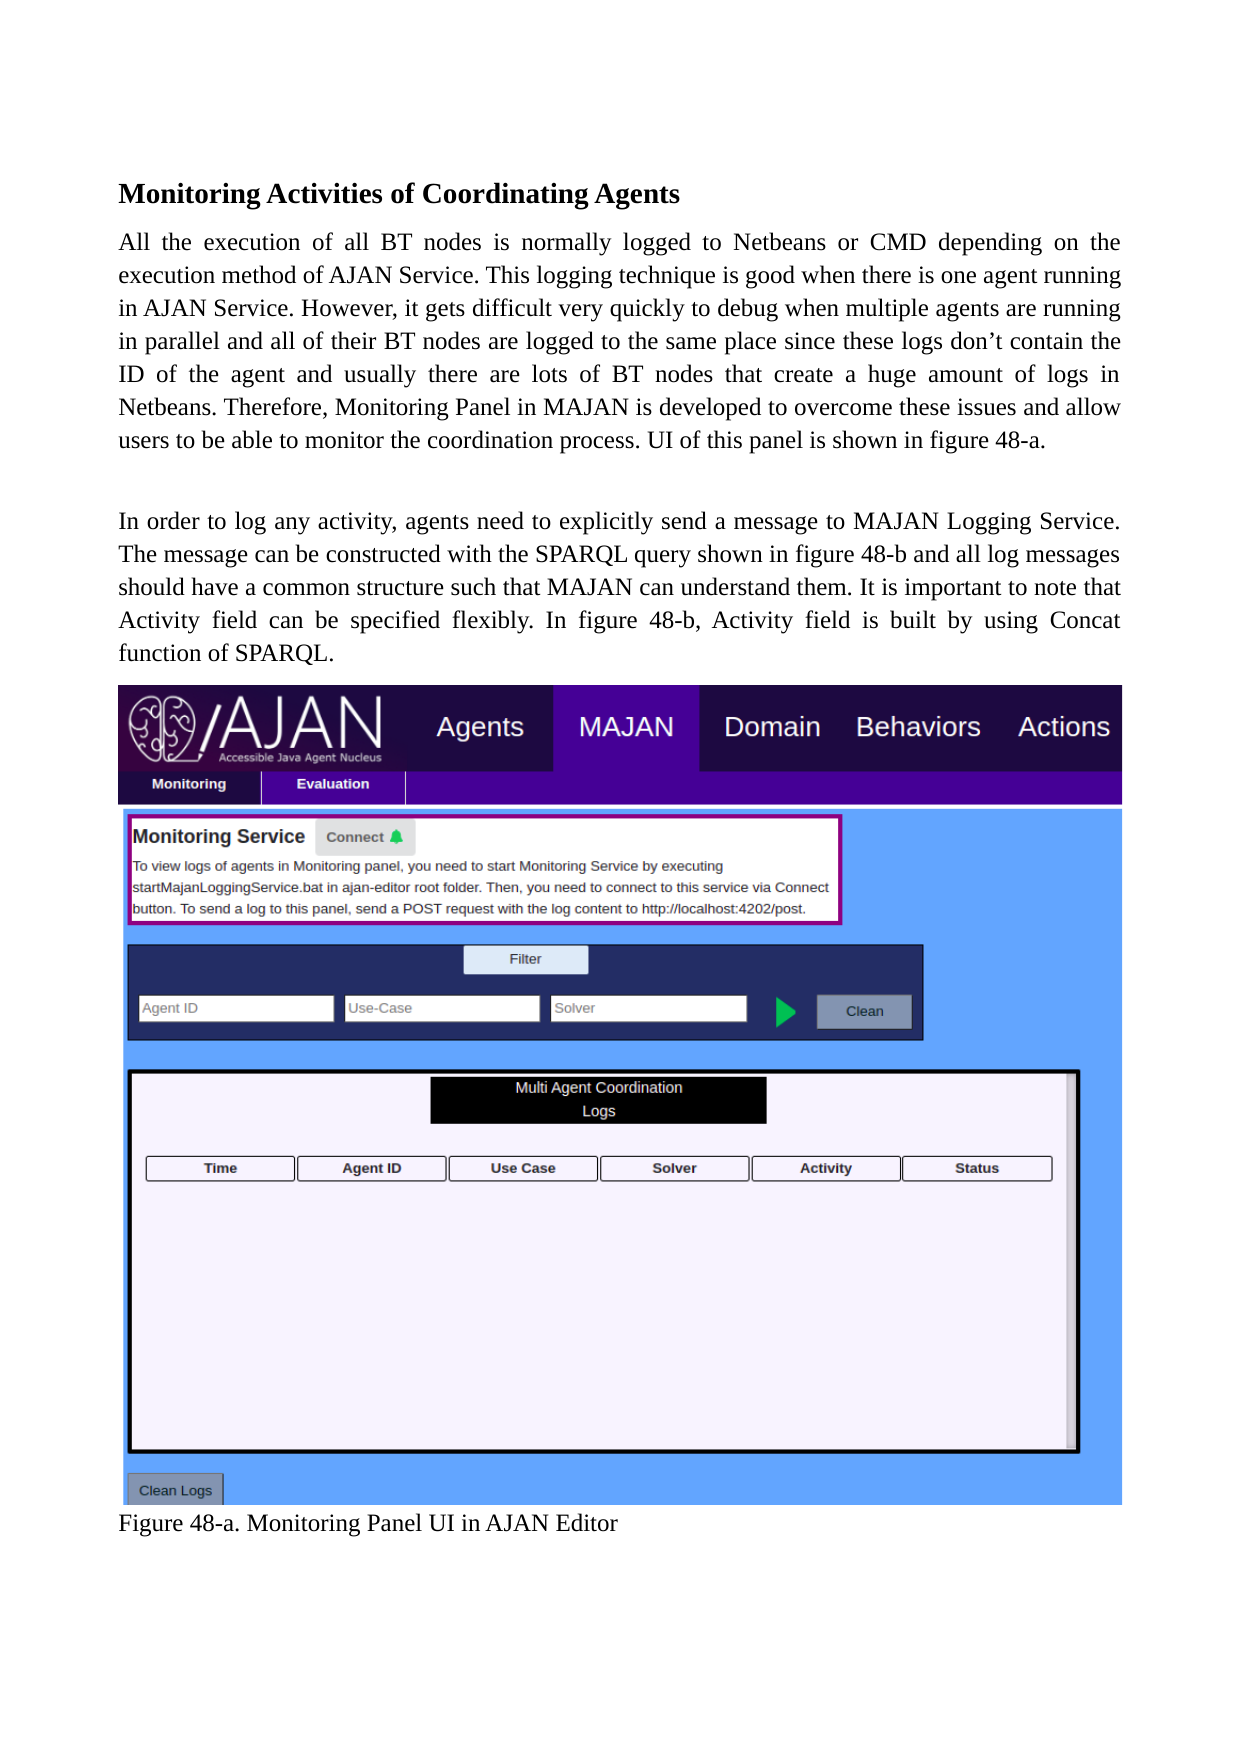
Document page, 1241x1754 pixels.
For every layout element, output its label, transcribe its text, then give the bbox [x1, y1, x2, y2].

text In order to log any activity, agents need to explicitly send a message to MAJAN Logging Service. The message can be constructed with the SPARQL query shown in figure 48-b and all log messages should have a common structure such that MAJAN can understand them. It is important to note that Activity field can be specified flexibly. In figure 48-b, Activity field is built by using Concat function of SPARQL. [118, 506, 1122, 667]
text All the execution of all BT nodes is normally logged to Netbeans or CMD depending on the execution method of AJAN Service. This logging technique is good when there is one agent running in AJAN Service. However, it gets difficult very quickly to debug when multiple agents are running in parallel and all of their BT nodes are logged to the same place since these logs don’t contain the ID of the agent and usually there are lots of BT nodes that create a huge amount of logs in Netbeans. Therefore, Monitoring Panel in MAJAN is developed to overcome these issues and allow users to be able to monitor the coordination process. UI of this panel is shown in figure 48-a. [118, 227, 1122, 454]
text Figure 48-a. Monitoring Panel UI in AJAN Editor [118, 1505, 1122, 1537]
picture [118, 685, 1123, 1505]
subtitle Monitoring Activities of Coordinating Agents [118, 176, 1122, 210]
